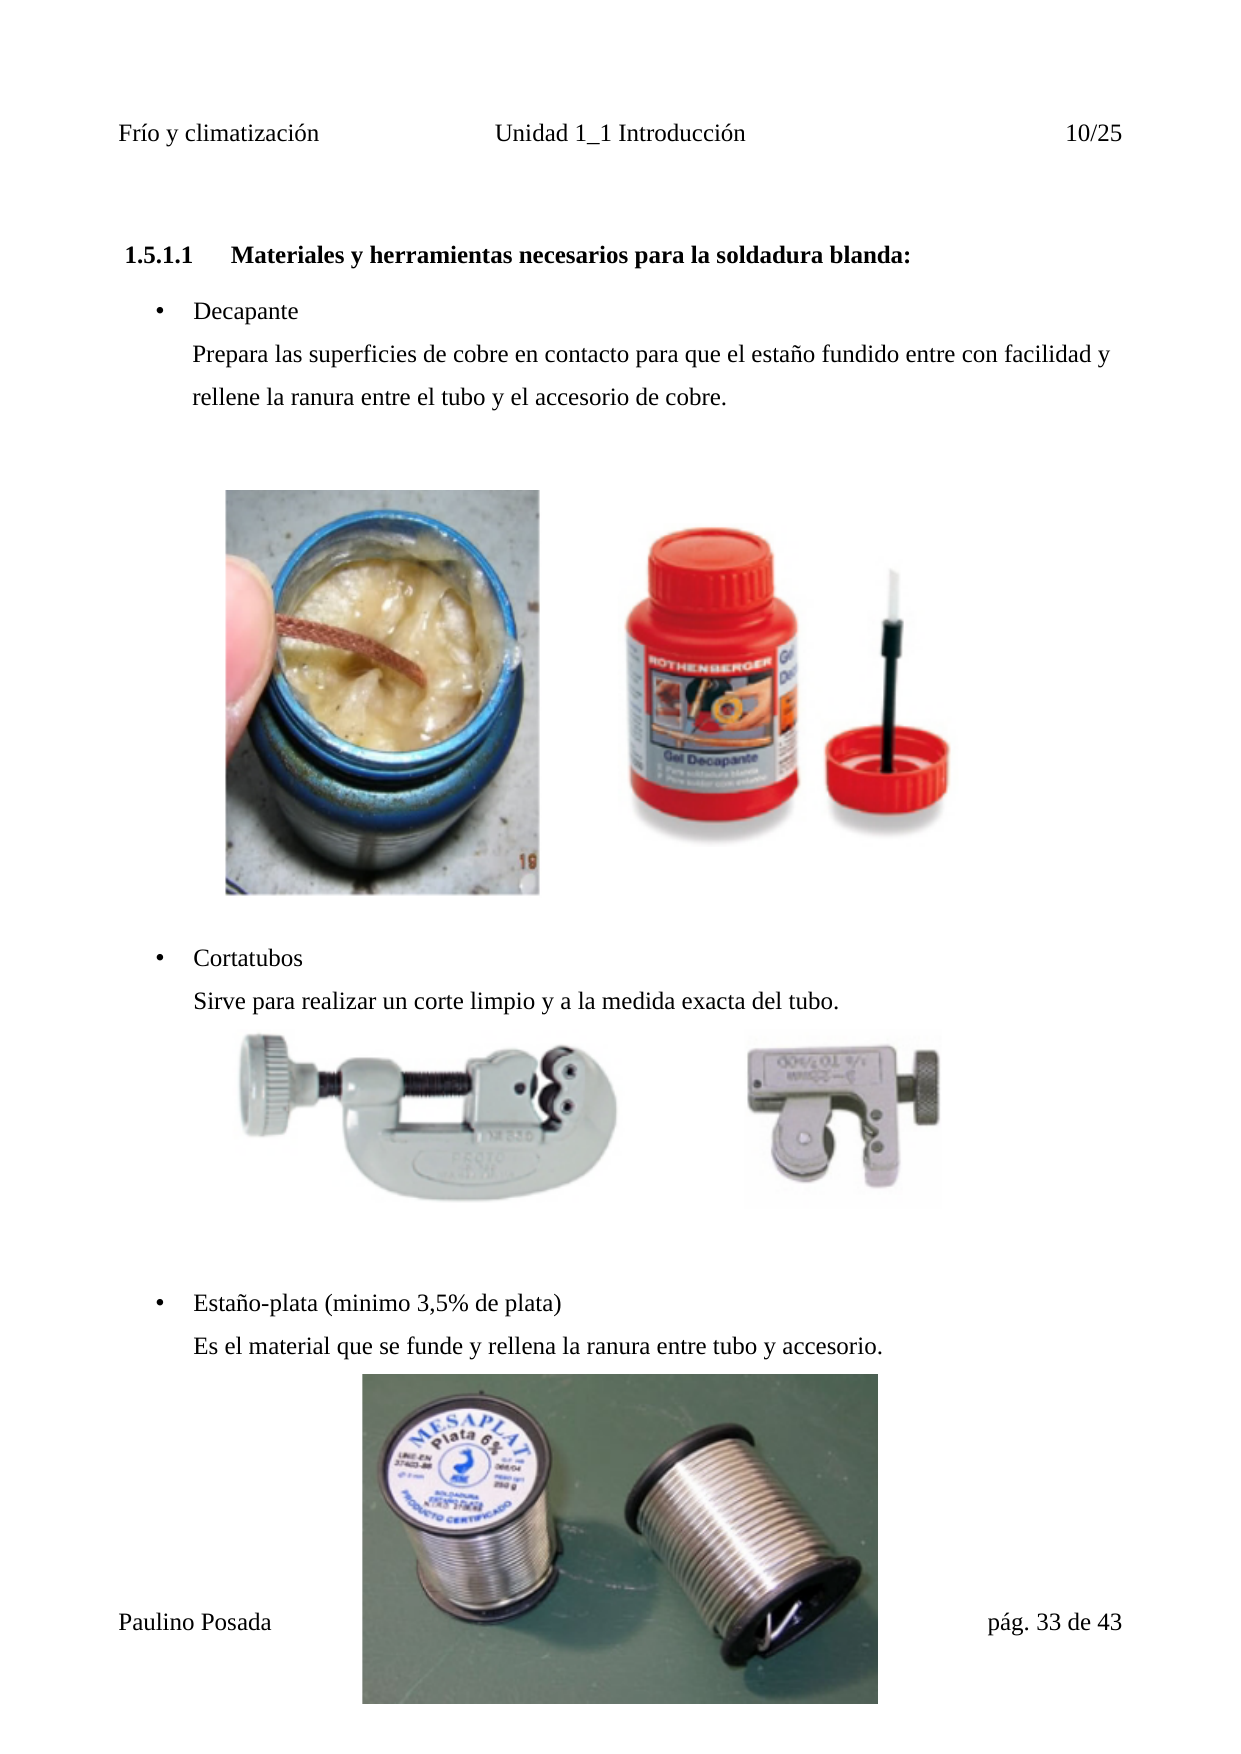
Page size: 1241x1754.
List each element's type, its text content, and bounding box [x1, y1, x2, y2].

list Cortatubos Sirve para realizar un corte limpio y a la medida exacta del tubo. [156, 943, 1122, 1015]
text Prepara las superficies de cobre en contacto para que el estaño fundido entre con facilidad y rellene la ranura entre el tubo y el accesorio de cobre. [118, 339, 1122, 411]
picture [225, 490, 543, 899]
picture [224, 1029, 948, 1209]
subtitle Materiales y herramientas necesarios para la soldadura blanda: [118, 240, 1122, 269]
picture [362, 1374, 878, 1704]
picture [617, 523, 962, 847]
list Estaño-plata (minimo 3,5% de plata) Es el material que se funde y rellena la ranura entre tubo y accesorio. [156, 1288, 1122, 1360]
list Decapante [156, 296, 1122, 325]
